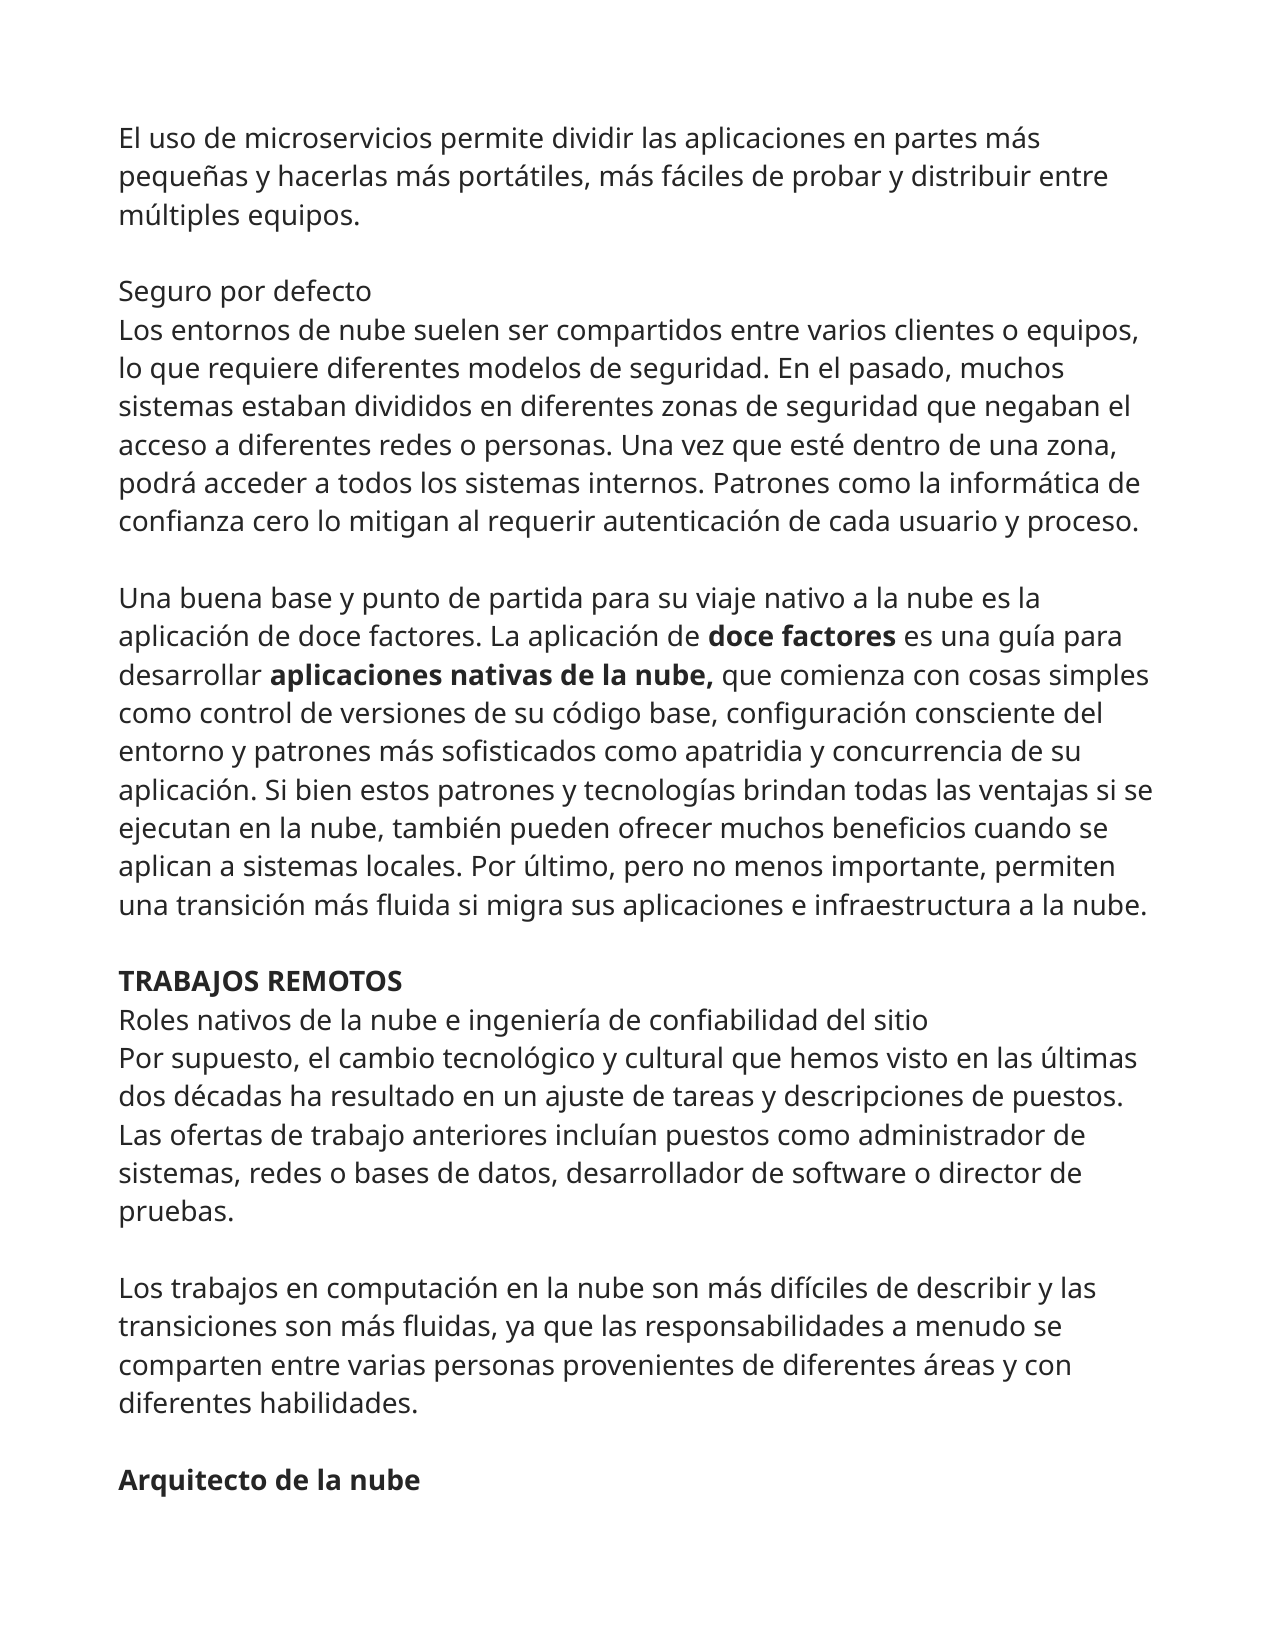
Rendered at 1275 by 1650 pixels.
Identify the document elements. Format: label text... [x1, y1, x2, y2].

text Por supuesto, el cambio tecnológico y cultural que hemos visto en las últimas dos décadas ha resultado en un ajuste de tareas y descripciones de puestos. Las ofertas de trabajo anteriores incluían puestos como administrador de sistemas, redes o bases de datos, desarrollador de software o director de pruebas. [118, 1038, 1157, 1230]
text El uso de microservicios permite dividir las aplicaciones en partes más pequeñas y hacerlas más portátiles, más fáciles de probar y distribuir entre múltiples equipos. [118, 118, 1157, 233]
text Seguro por defecto [118, 271, 1157, 310]
text Los entornos de nube suelen ser compartidos entre varios clientes o equipos, lo que requiere diferentes modelos de seguridad. En el pasado, muchos sistemas estaban divididos en diferentes zonas de seguridad que negaban el acceso a diferentes redes o personas. Una vez que esté dentro de una zona, podrá acceder a todos los sistemas internos. Patrones como la informática de confianza cero lo mitigan al requerir autenticación de cada usuario y proceso. [118, 310, 1157, 540]
text Roles nativos de la nube e ingeniería de confiabilidad del sitio [118, 1000, 1157, 1038]
text Una buena base y punto de partida para su viaje nativo a la nube es la aplicación de doce factores. La aplicación de doce factores es una guía para desarrollar aplicaciones nativas de la nube, que comienza con cosas simples como control de versiones de su código base, configuración consciente del entorno y patrones más sofisticados como apatridia y concurrencia de su aplicación. Si bien estos patrones y tecnologías brindan todas las ventajas si se ejecutan en la nube, también pueden ofrecer muchos beneficios cuando se aplican a sistemas locales. Por último, pero no menos importante, permiten una transición más fluida si migra sus aplicaciones e infraestructura a la nube. [118, 578, 1157, 923]
text Los trabajos en computación en la nube son más difíciles de describir y las transiciones son más fluidas, ya que las responsabilidades a menudo se comparten entre varias personas provenientes de diferentes áreas y con diferentes habilidades. [118, 1268, 1157, 1421]
text Arquitecto de la nube [118, 1460, 1157, 1498]
text TRABAJOS REMOTOS [118, 961, 1157, 1000]
